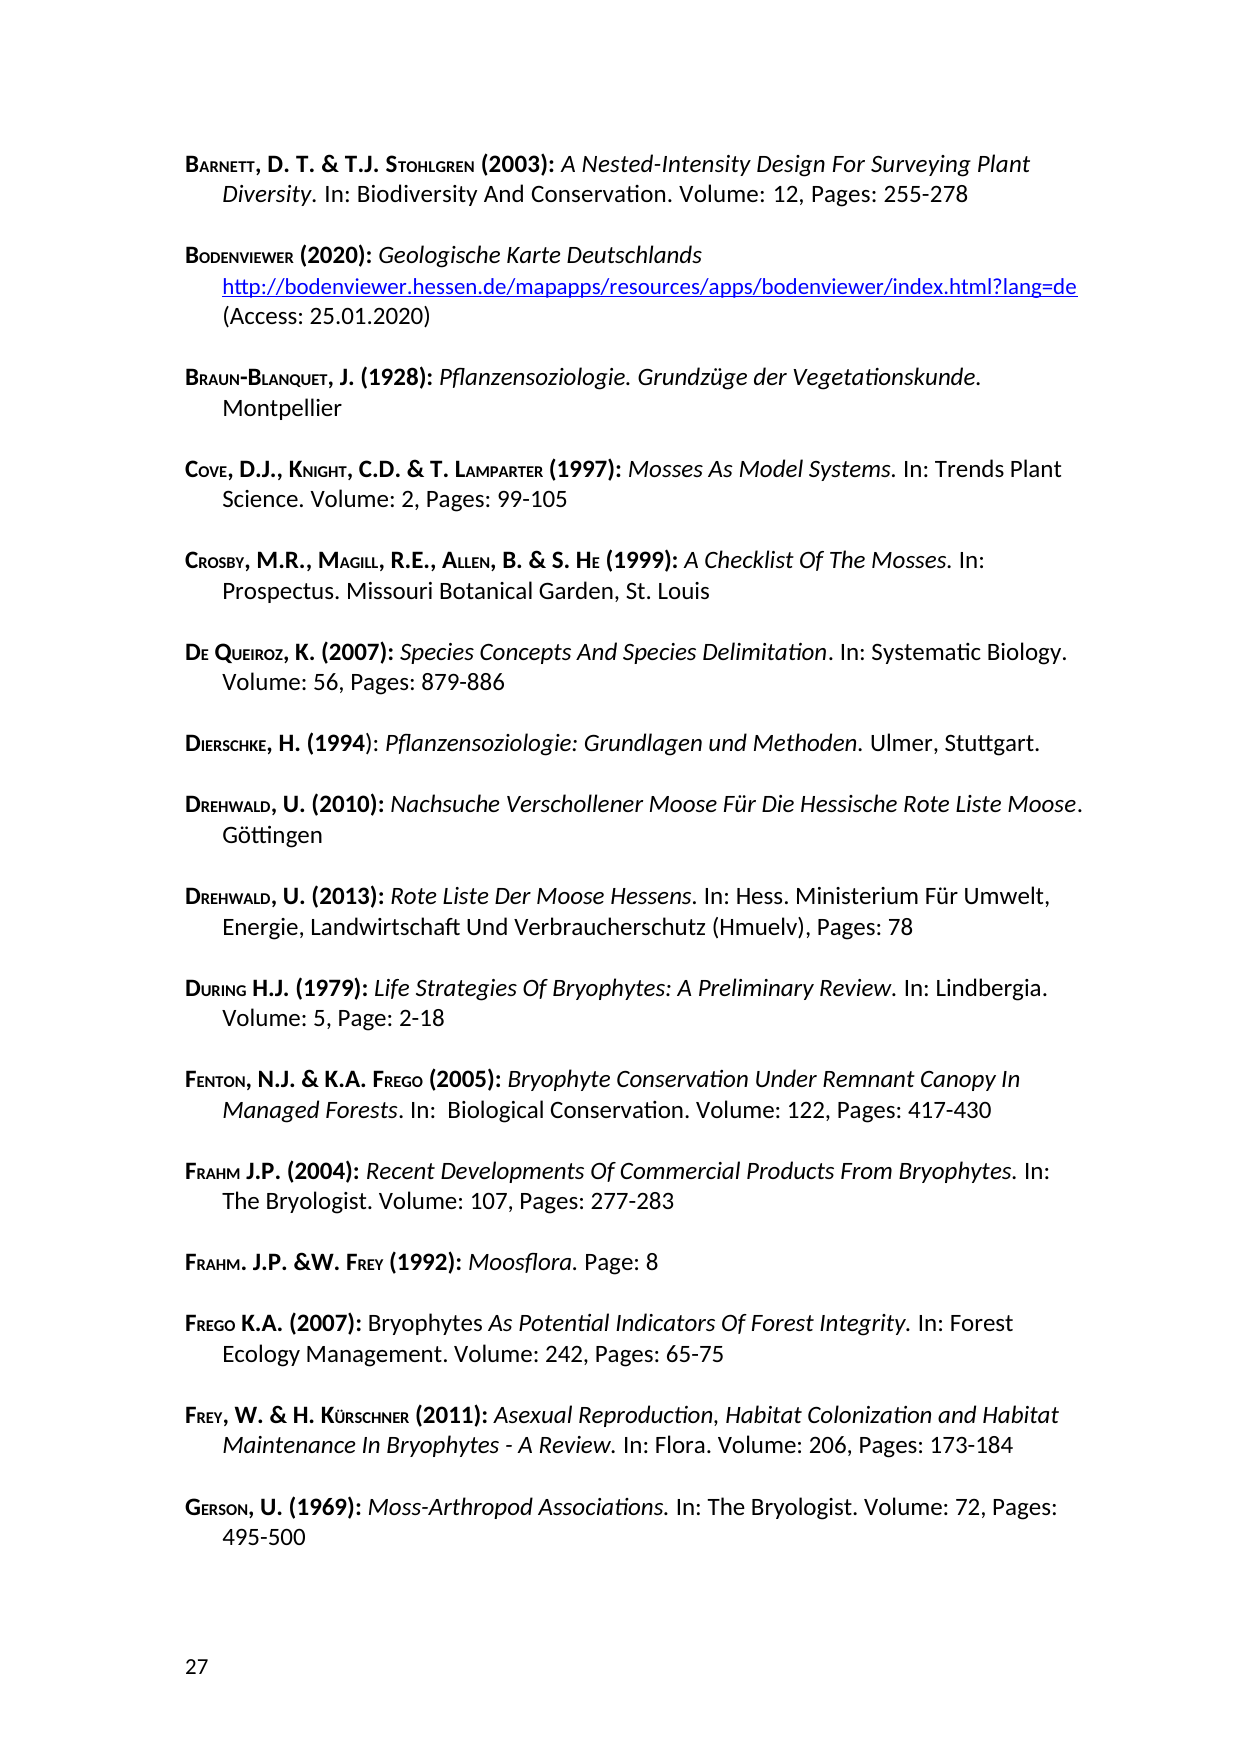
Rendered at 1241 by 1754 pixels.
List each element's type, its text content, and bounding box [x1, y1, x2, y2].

text Frego K.A. (2007): Bryophytes As Potential Indicators Of Forest Integrity. In: Forest Ecology Management. Volume: 242, Pages: 65-75 [185, 1307, 1092, 1368]
text Fenton, N.J. & K.A. Frego (2005): Bryophyte Conservation Under Remnant Canopy In Managed Forests. In: Biological Conservation. Volume: 122, Pages: 417-430 [185, 1063, 1092, 1124]
text Cove, D.J., Knight, C.D. & T. Lamparter (1997): Mosses As Model Systems. In: Trends Plant Science. Volume: 2, Pages: 99-105 [185, 453, 1092, 514]
text Drehwald, U. (2010): Nachsuche Verschollener Moose Für Die Hessische Rote Liste Moose. Göttingen [185, 789, 1092, 850]
text Crosby, M.R., Magill, R.E., Allen, B. & S. He (1999): A Checklist Of The Mosses. In: Prospectus. Missouri Botanical Garden, St. Louis [185, 544, 1092, 606]
text Dierschke, H. (1994): Pflanzensoziologie: Grundlagen und Methoden. Ulmer, Stuttgart. [185, 728, 1092, 758]
text During H.J. (1979): Life Strategies Of Bryophytes: A Preliminary Review. In: Lindbergia. Volume: 5, Page: 2-18 [185, 972, 1092, 1033]
text De Queiroz, K. (2007): Species Concepts And Species Delimitation. In: Systematic Biology. Volume: 56, Pages: 879-886 [185, 636, 1092, 697]
text Braun-Blanquet, J. (1928): Pflanzensoziologie. Grundzüge der Vegetationskunde. Montpellier [185, 361, 1092, 422]
text Frey, W. & H. Kürschner (2011): Asexual Reproduction, Habitat Colonization and Habitat Maintenance In Bryophytes - A Review. In: Flora. Volume: 206, Pages: 173-184 [185, 1399, 1092, 1460]
text Gerson, U. (1969): Moss-Arthropod Associations. In: The Bryologist. Volume: 72, Pages: 495-500 [185, 1491, 1092, 1552]
text Frahm. J.P. &W. Frey (1992): Moosflora. Page: 8 [185, 1246, 1092, 1277]
text Frahm J.P. (2004): Recent Developments Of Commercial Products From Bryophytes. In: The Bryologist. Volume: 107, Pages: 277-283 [185, 1155, 1092, 1216]
text Drehwald, U. (2013): Rote Liste Der Moose Hessens. In: Hess. Ministerium Für Umwelt, Energie, Landwirtschaft Und Verbraucherschutz (Hmuelv), Pages: 78 [185, 880, 1092, 941]
text Barnett, D. T. & T.J. Stohlgren (2003): A Nested-Intensity Design For Surveying Plant Diversity. In: Biodiversity And Conservation. Volume: 12, Pages: 255-278 [185, 148, 1092, 209]
text Bodenviewer (2020): Geologische Karte Deutschlands http://bodenviewer.hessen.de/mapapps/resources/apps/bodenviewer/index.html?lang=de (Access: 25.01.2020) [185, 239, 1092, 331]
